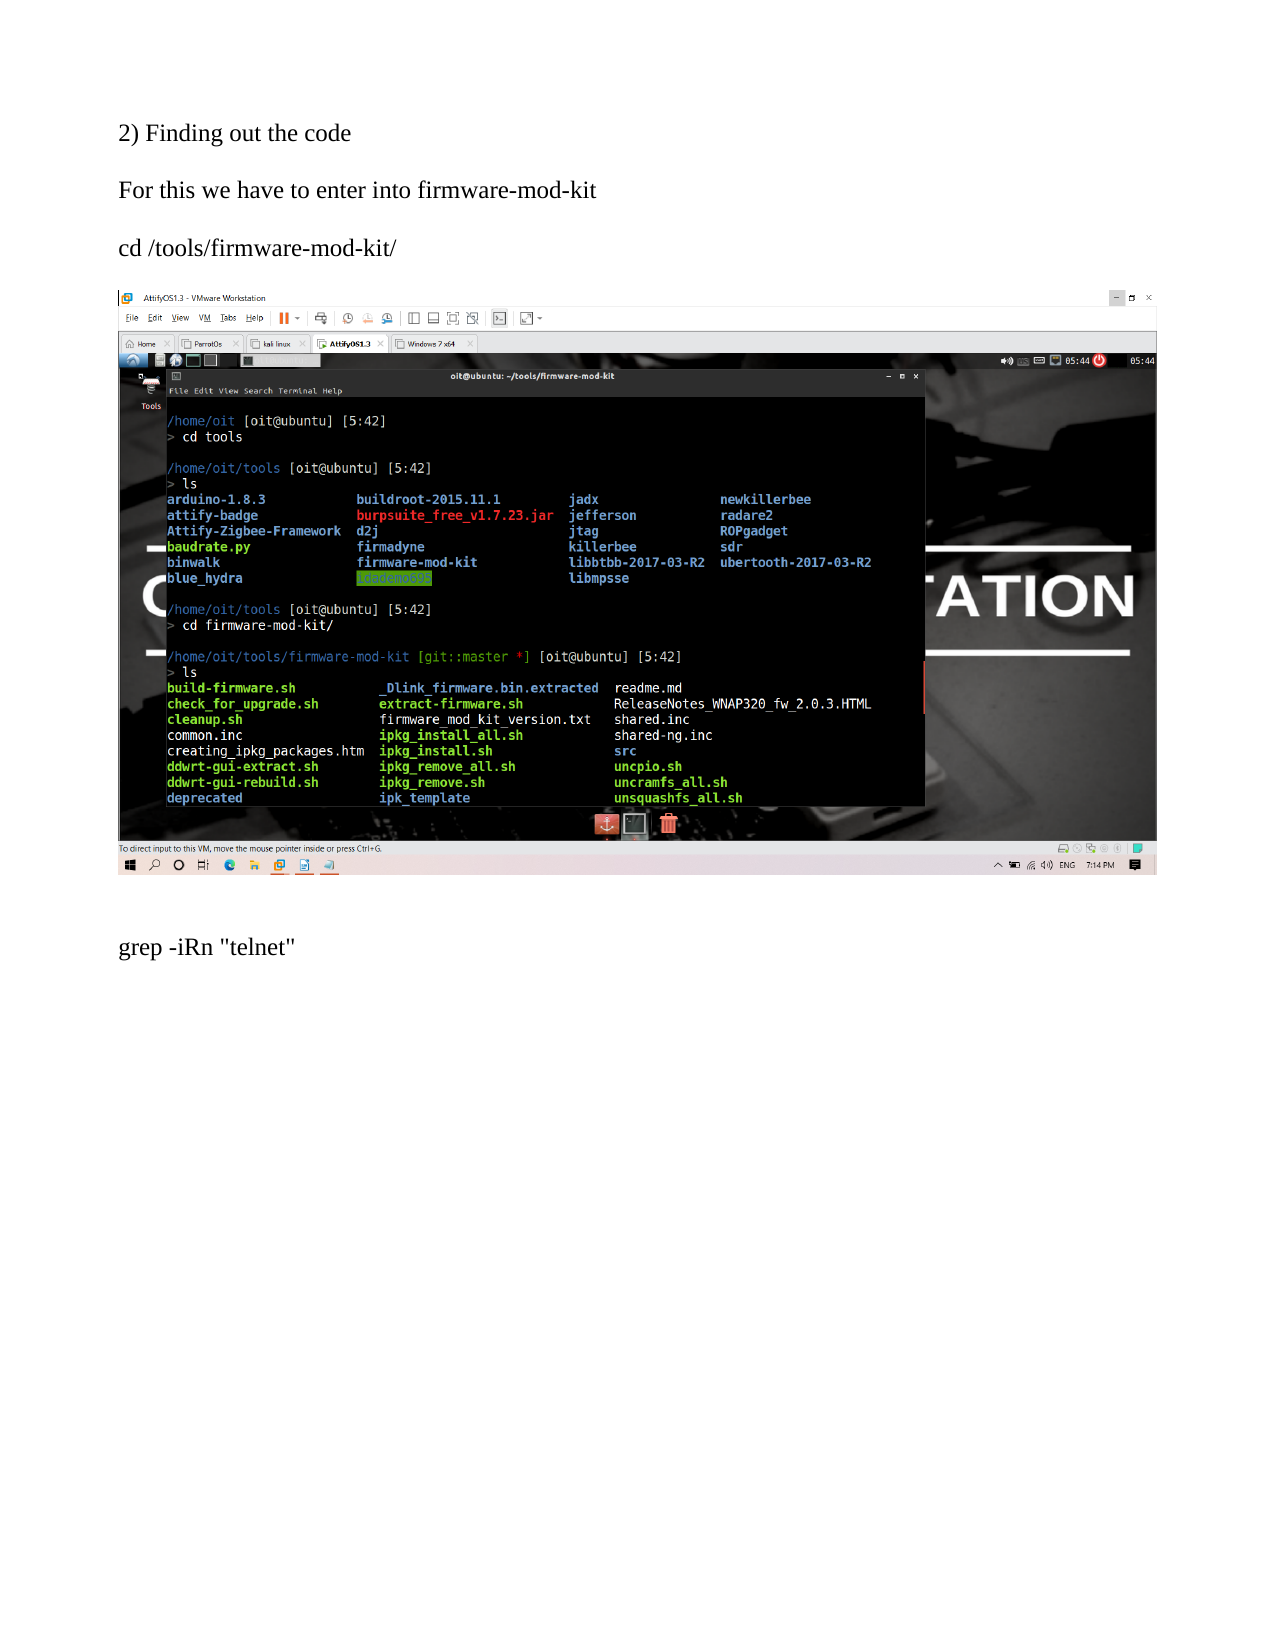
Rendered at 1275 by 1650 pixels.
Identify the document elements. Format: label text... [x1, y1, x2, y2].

text 2) Finding out the code [118, 118, 1157, 147]
text grep -iRn "telnet" [118, 932, 1157, 961]
text cd /tools/firmware-mod-kit/ [118, 233, 1157, 262]
picture [118, 290, 1157, 875]
text For this we have to enter into firmware-mod-kit [118, 176, 1157, 204]
